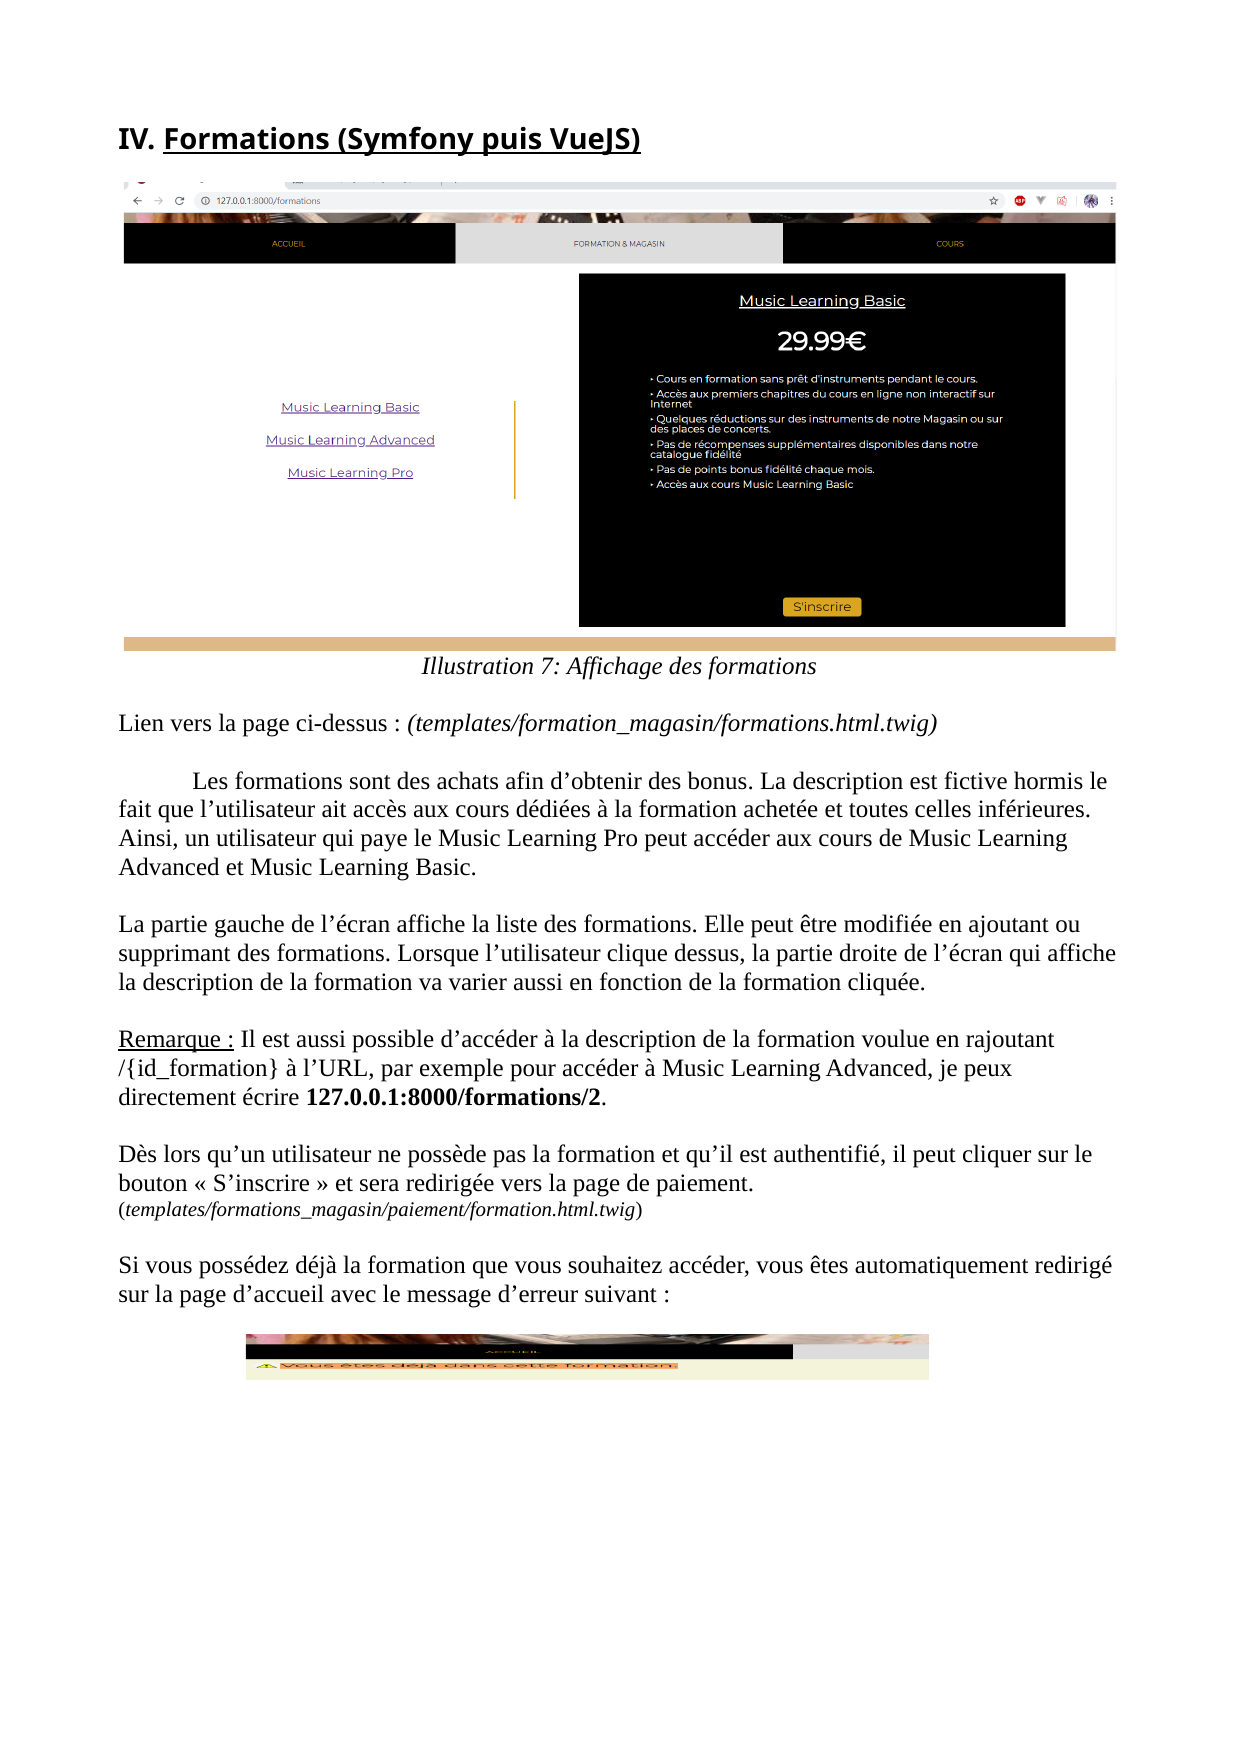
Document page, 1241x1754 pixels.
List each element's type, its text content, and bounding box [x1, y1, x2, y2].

text /{id_formation} à l’URL, par exemple pour accéder à Music Learning Advanced, je peux directement écrire 127.0.0.1:8000/formations/2. [118, 1053, 1122, 1111]
picture [123, 182, 1117, 651]
text Si vous possédez déjà la formation que vous souhaitez accéder, vous êtes automatiquement redirigé sur la page d’accueil avec le message d’erreur suivant : [118, 1250, 1122, 1307]
text La partie gauche de l’écran affiche la liste des formations. Elle peut être modifiée en ajoutant ou supprimant des formations. Lorsque l’utilisateur clique dessus, la partie droite de l’écran qui affiche la description de la formation va varier aussi en fonction de la formation cliquée. [118, 909, 1122, 996]
text Dès lors qu’un utilisateur ne possède pas la formation et qu’il est authentifié, il peut cliquer sur le bouton « S’inscrire » et sera redirigée vers la page de paiement. (templates/formations_magasin/paiement/formation.html.twig) [118, 1139, 1122, 1221]
picture [245, 1348, 259, 1380]
text Les formations sont des achats afin d’obtenir des bonus. La description est fictive hormis le fait que l’utilisateur ait accès aux cours dédiées à la formation achetée et toutes celles inférieures. [118, 766, 1122, 823]
text Illustration 7: Affichage des formations [124, 651, 1116, 679]
subtitle Formations (Symfony puis VueJS) [118, 118, 1122, 158]
text Remarque : Il est aussi possible d’accéder à la description de la formation voulue en rajoutant [118, 1024, 1122, 1053]
text Lien vers la page ci-dessus : (templates/formation_magasin/formations.html.twig) [118, 708, 1122, 737]
text Ainsi, un utilisateur qui paye le Music Learning Pro peut accéder aux cours de Music Learning Advanced et Music Learning Basic. [118, 823, 1122, 881]
